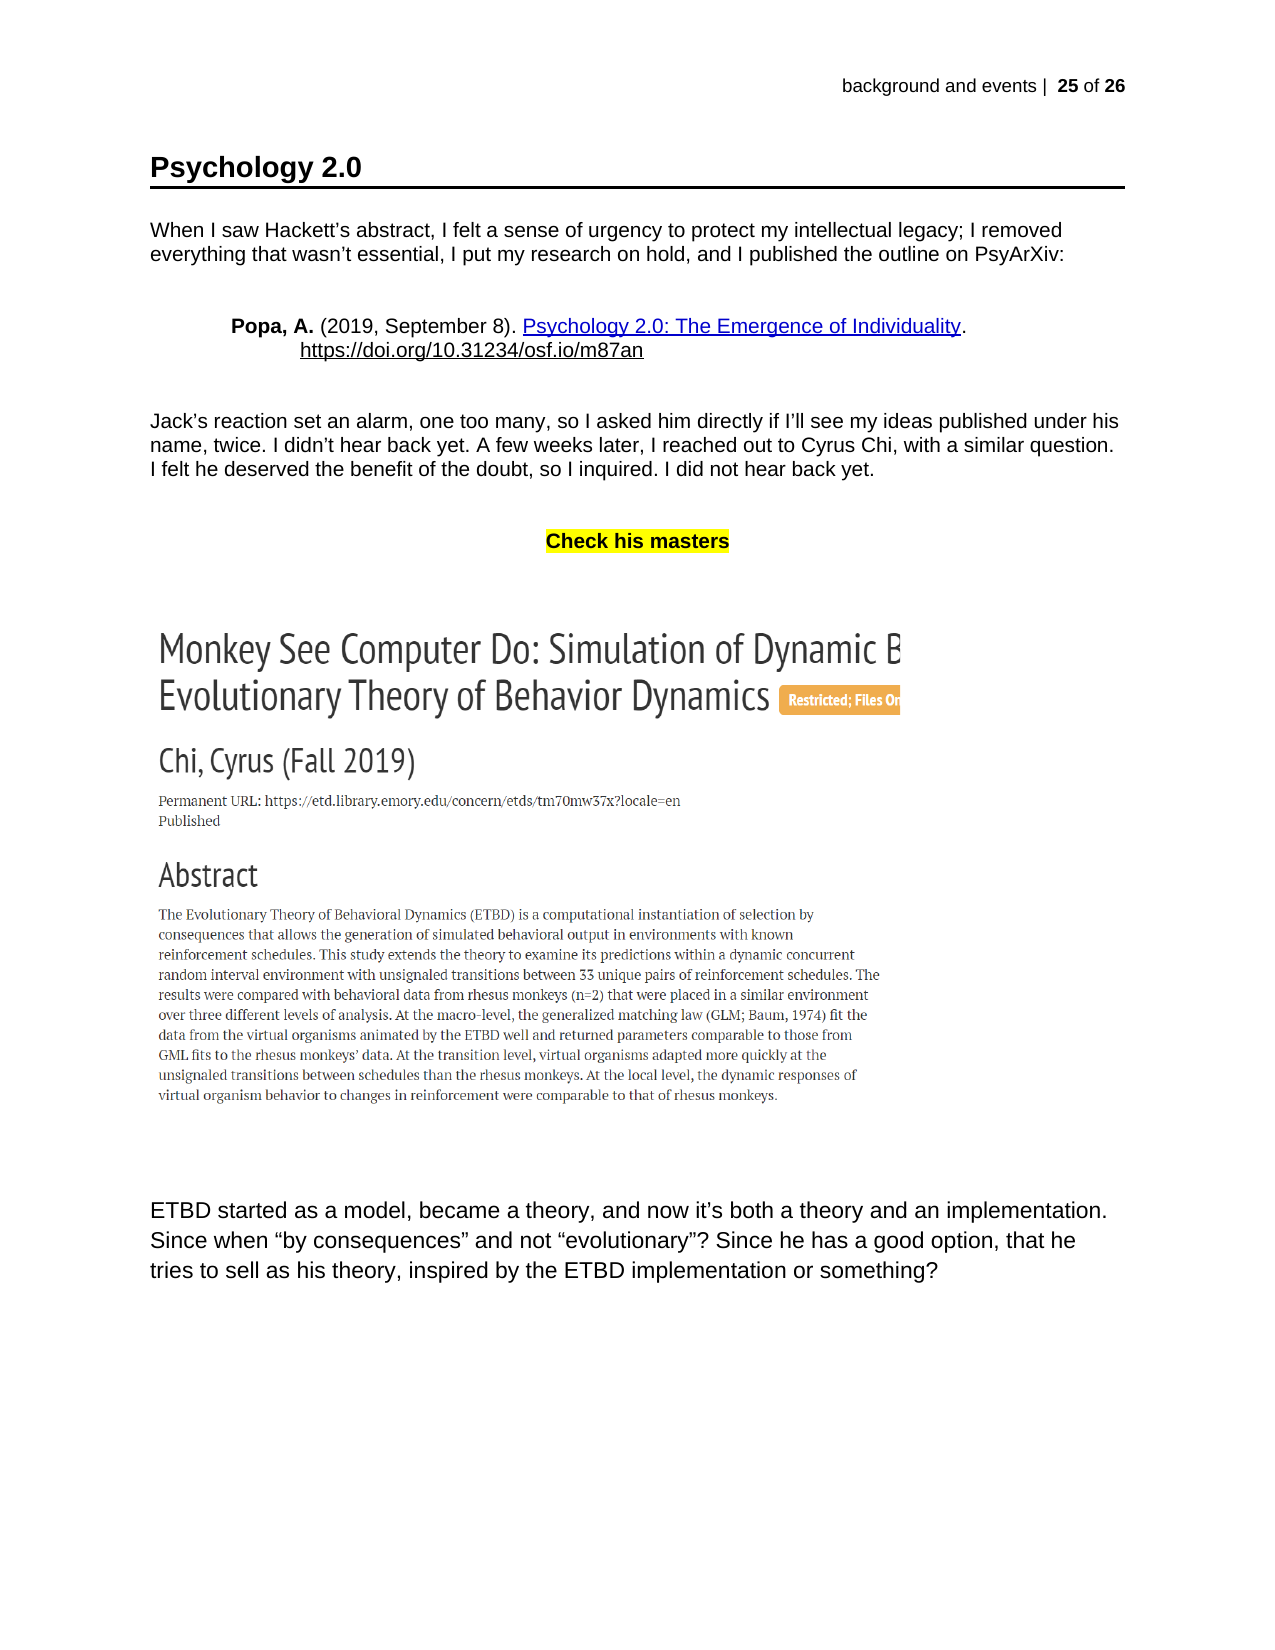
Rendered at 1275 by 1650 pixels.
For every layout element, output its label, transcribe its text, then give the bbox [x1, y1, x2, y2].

text Jack’s reaction set an alarm, one too many, so I asked him directly if I’ll see my ideas published under his name, twice. I didn’t hear back yet. A few weeks later, I reached out to Cyrus Chi, with a similar question. I felt he deserved the benefit of the doubt, so I inquired. I did not hear back yet. [150, 409, 1125, 481]
picture [150, 625, 901, 1132]
subtitle Psychology 2.0 [150, 150, 1125, 186]
text When I saw Hackett’s abstract, I felt a sense of urgency to protect my intellectual legacy; I removed everything that wasn’t essential, I put my research on hold, and I published the outline on PsyArXiv: [150, 218, 1125, 266]
text Popa, A. (2019, September 8). Psychology 2.0: The Emergence of Individuality. https://doi.org/10.31234/osf.io/m87an [225, 313, 1127, 361]
text ETBD started as a model, became a theory, and now it’s both a theory and an implementation. Since when “by consequences” and not “evolutionary”? Since he has a good option, that he tries to sell as his theory, inspired by the ETBD implementation or something? [150, 1197, 1125, 1284]
text Check his masters [150, 529, 1125, 553]
